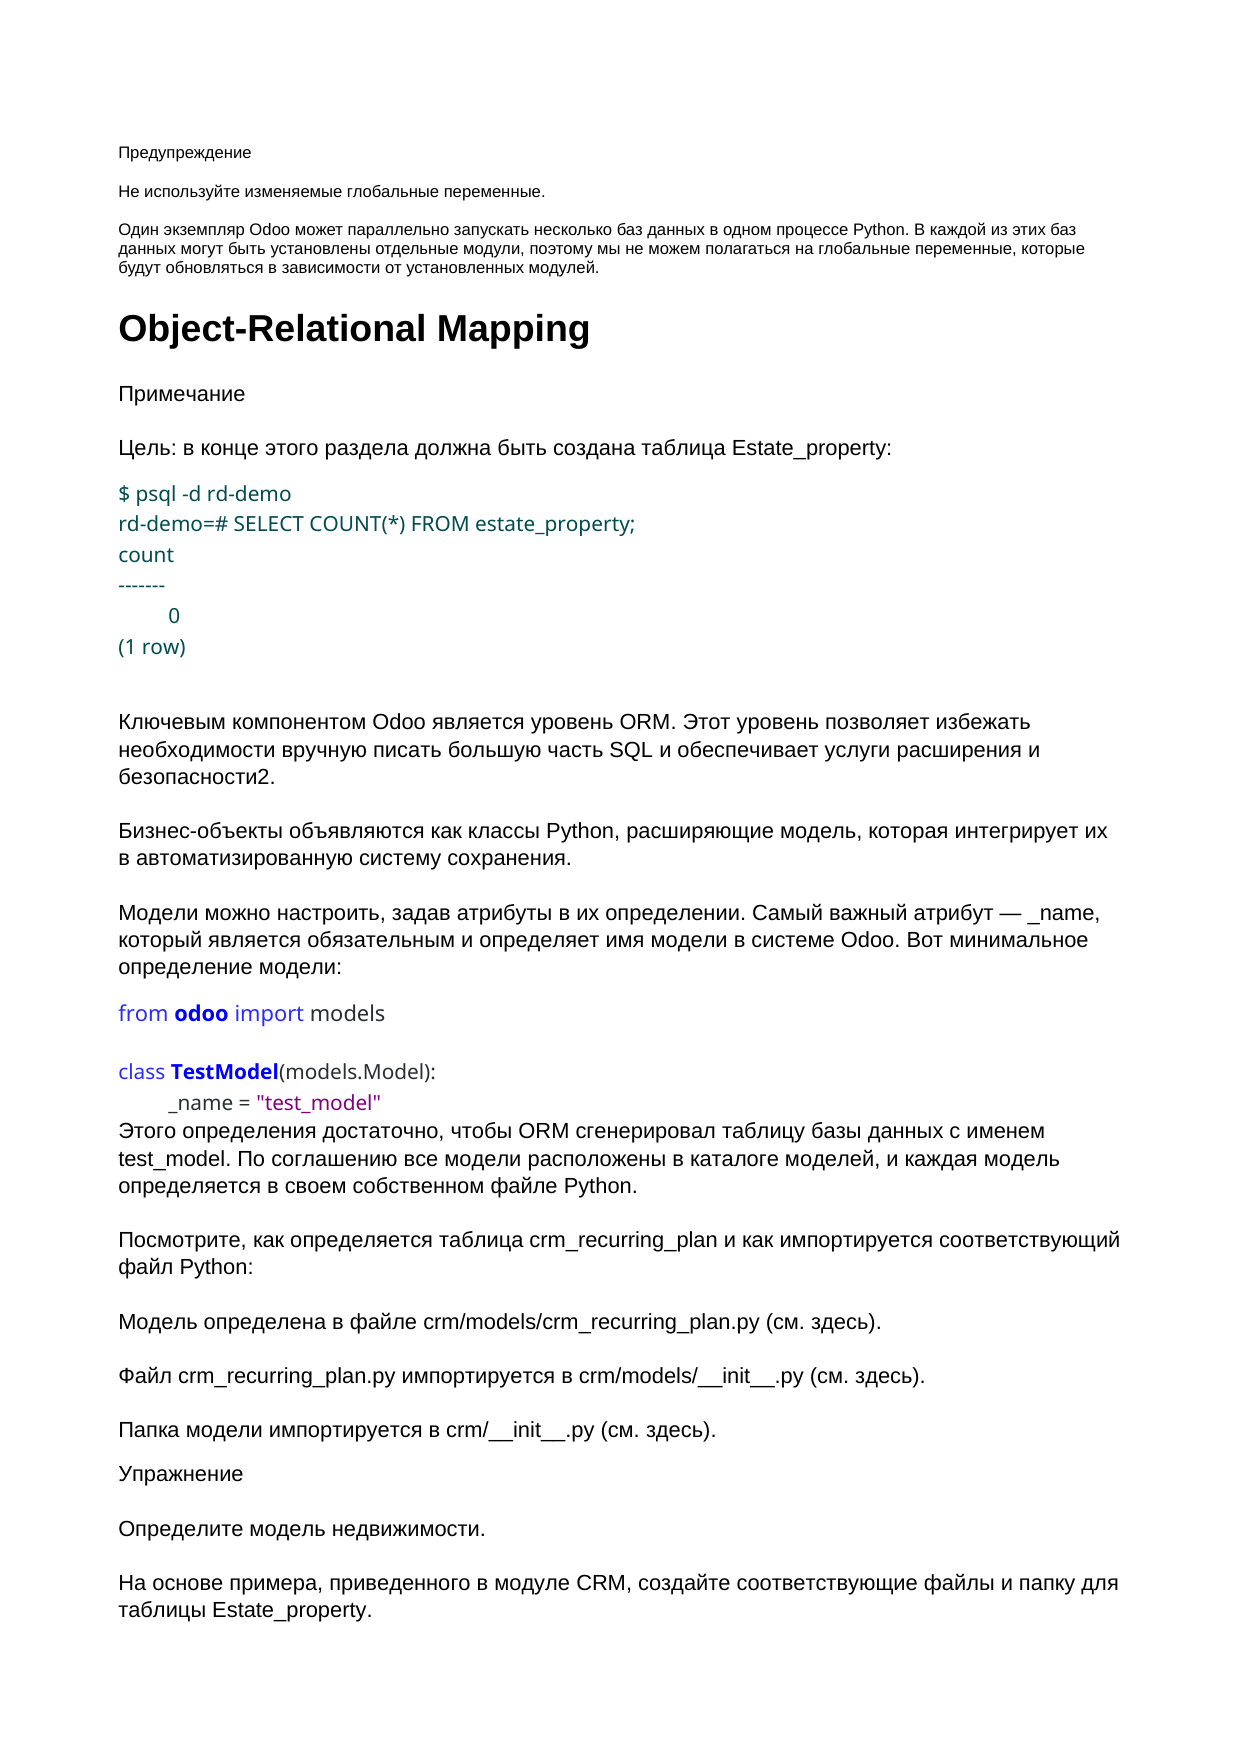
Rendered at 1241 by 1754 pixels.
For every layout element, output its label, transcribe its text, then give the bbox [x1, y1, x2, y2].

text _name = "test_model" [118, 1088, 1122, 1116]
text Упражнение Определите модель недвижимости. На основе примера, приведенного в модуле CRM, создайте соответствующие файлы и папку для таблицы Estate_property. [118, 1461, 1122, 1622]
text from odoo import models [118, 998, 1122, 1028]
text Этого определения достаточно, чтобы ORM сгенерировал таблицу базы данных с именем test_model. По соглашению все модели расположены в каталоге моделей, и каждая модель определяется в своем собственном файле Python. Посмотрите, как определяется таблица crm_recurring_plan и как импортируется соответствующий файл Python: Модель определена в файле crm/models/crm_recurring_plan.py (см. здесь). Файл crm_recurring_plan.py импортируется в crm/models/__init__.py (см. здесь). Папка модели импортируется в crm/__init__.py (см. здесь). [118, 1118, 1122, 1443]
text $ psql -d rd-demo [118, 479, 1122, 507]
text count [118, 540, 1122, 568]
subtitle Предупреждение Не используйте изменяемые глобальные переменные. Один экземпляр Odoo может параллельно запускать несколько баз данных в одном процессе Python. В каждой из этих баз данных могут быть установлены отдельные модули, поэтому мы не можем полагаться на глобальные переменные, которые будут обновляться в зависимости от установленных модулей. [118, 118, 1122, 277]
text rd-demo=# SELECT COUNT(*) FROM estate_property; [118, 509, 1122, 538]
text Ключевым компонентом Odoo является уровень ORM. Этот уровень позволяет избежать необходимости вручную писать большую часть SQL и обеспечивает услуги расширения и безопасности2. Бизнес-объекты объявляются как классы Python, расширяющие модель, которая интегрирует их в автоматизированную систему сохранения. Модели можно настроить, задав атрибуты в их определении. Самый важный атрибут — _name, который является обязательным и определяет имя модели в системе Odoo. Вот минимальное определение модели: [118, 709, 1122, 979]
subtitle Object-Relational Mapping [118, 307, 1122, 350]
text class TestModel(models.Model): [118, 1057, 1122, 1086]
text ------- [118, 571, 1122, 599]
text 0 [118, 601, 1122, 629]
text (1 row) [118, 632, 1122, 660]
text Примечание Цель: в конце этого раздела должна быть создана таблица Estate_property: [118, 353, 1122, 460]
